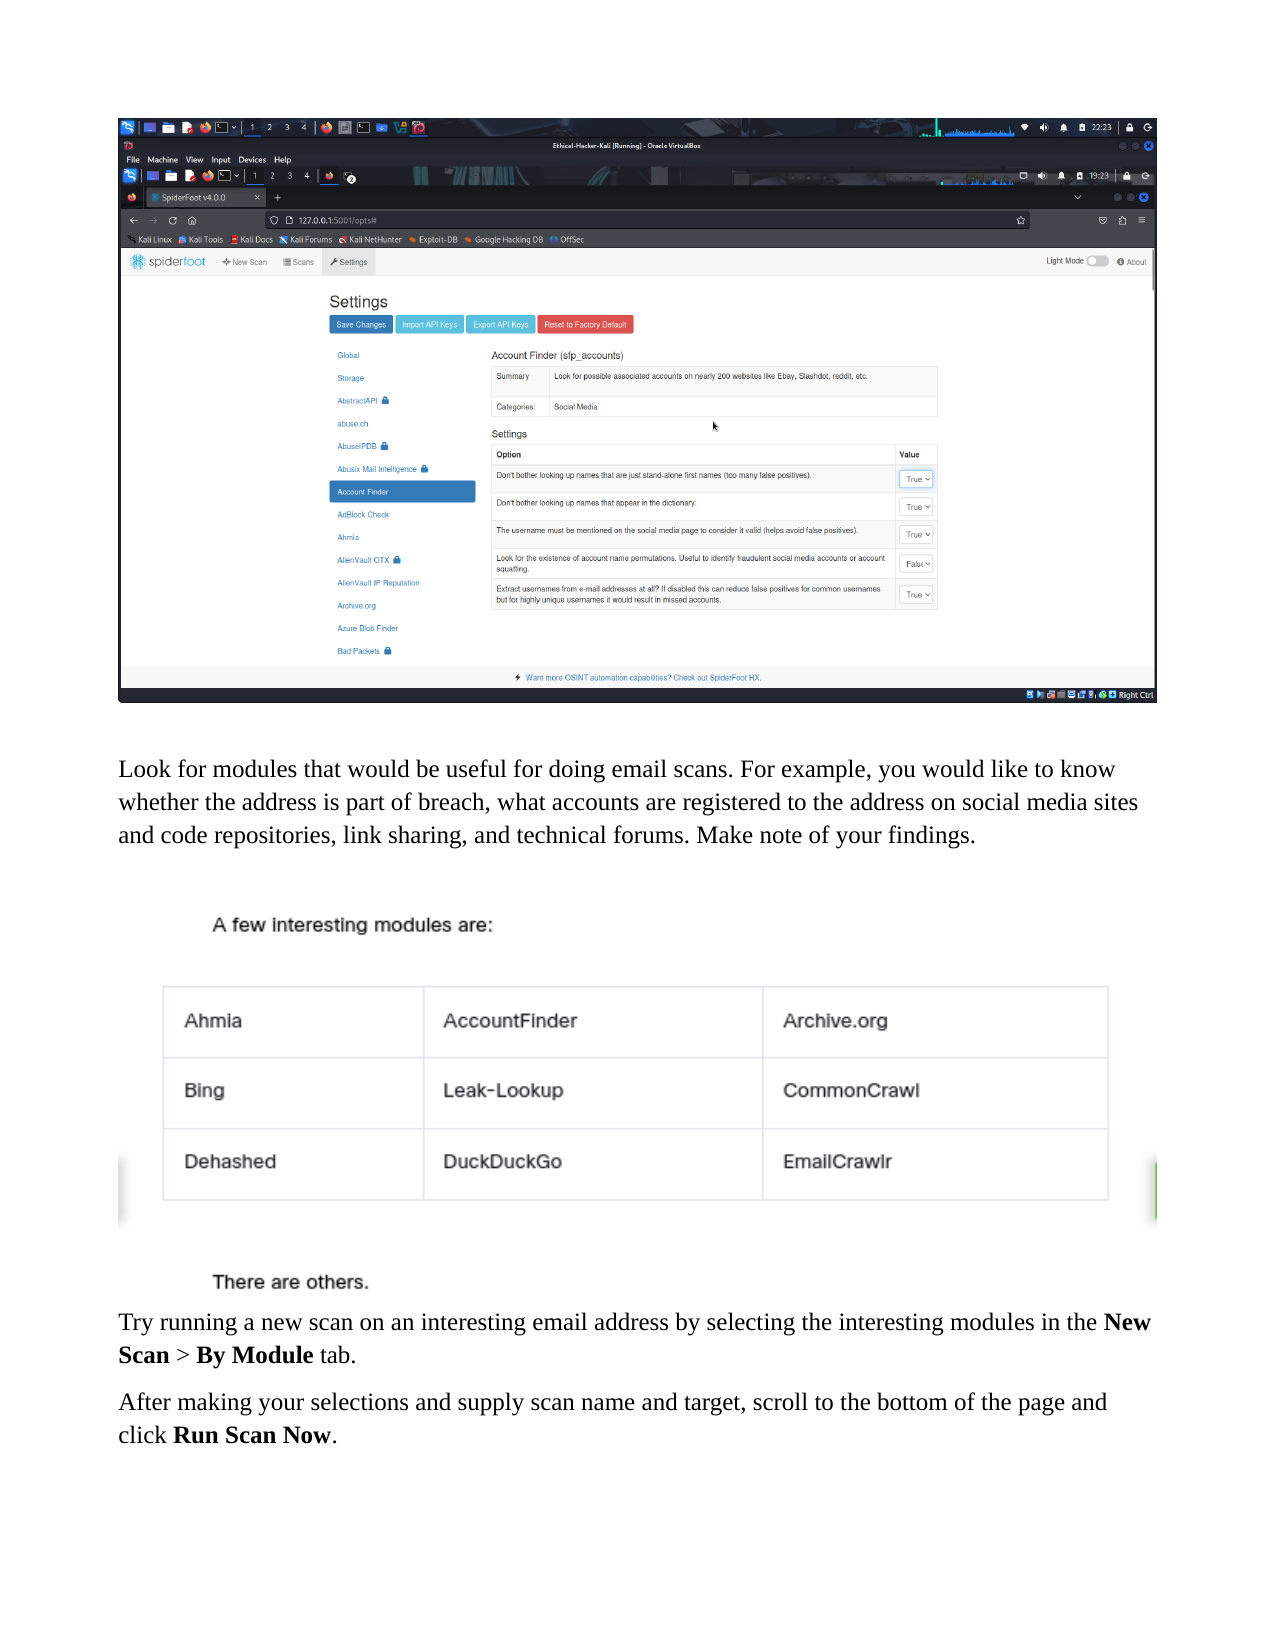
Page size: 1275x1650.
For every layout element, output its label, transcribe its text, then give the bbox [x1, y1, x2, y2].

text Try running a new scan on an interesting email address by selecting the interesting modules in the New Scan > By Module tab. [118, 1303, 1157, 1368]
picture [118, 867, 1157, 1303]
text Look for modules that would be useful for doing email scans. For example, you would like to know whether the address is part of breach, what accounts are registered to the address on social media sites and code repositories, link sharing, and technical forums. Make note of your findings. [118, 754, 1157, 849]
text After making your selections and supply scan name and target, scroll to the bottom of the page and click Run Scan Now. [118, 1387, 1157, 1449]
picture [118, 118, 1157, 703]
